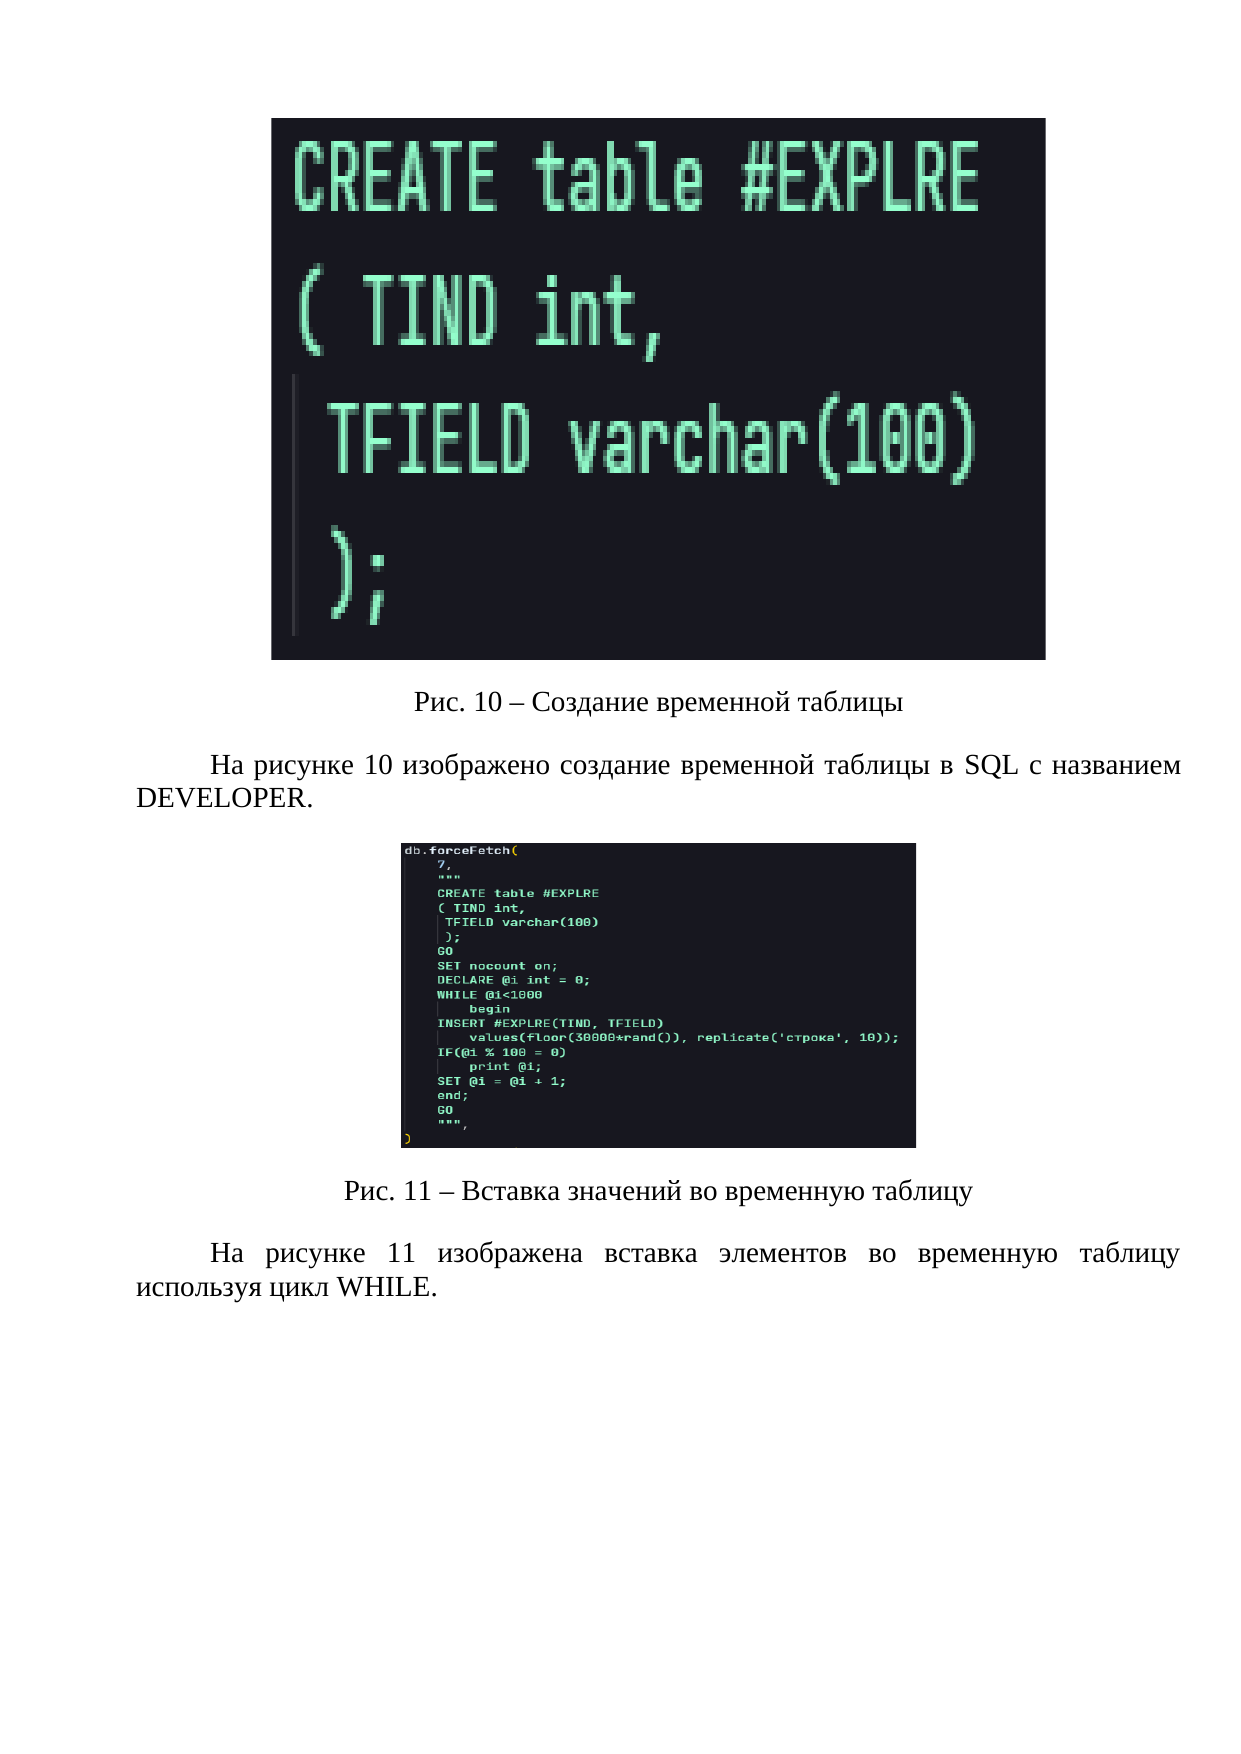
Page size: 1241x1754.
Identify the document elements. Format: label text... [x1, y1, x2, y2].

text На рисунке 10 изображено создание временной таблицы в SQL с названием DEVELOPER. [136, 747, 1181, 814]
text На рисунке 11 изображена вставка элементов во временную таблицу используя цикл WHILE. [136, 1236, 1181, 1303]
text Рис. 10 – Создание временной таблицы [136, 684, 1181, 718]
picture [271, 118, 1046, 660]
text Рис. 11 – Вставка значений во временную таблицу [136, 1173, 1181, 1206]
picture [401, 843, 917, 1148]
